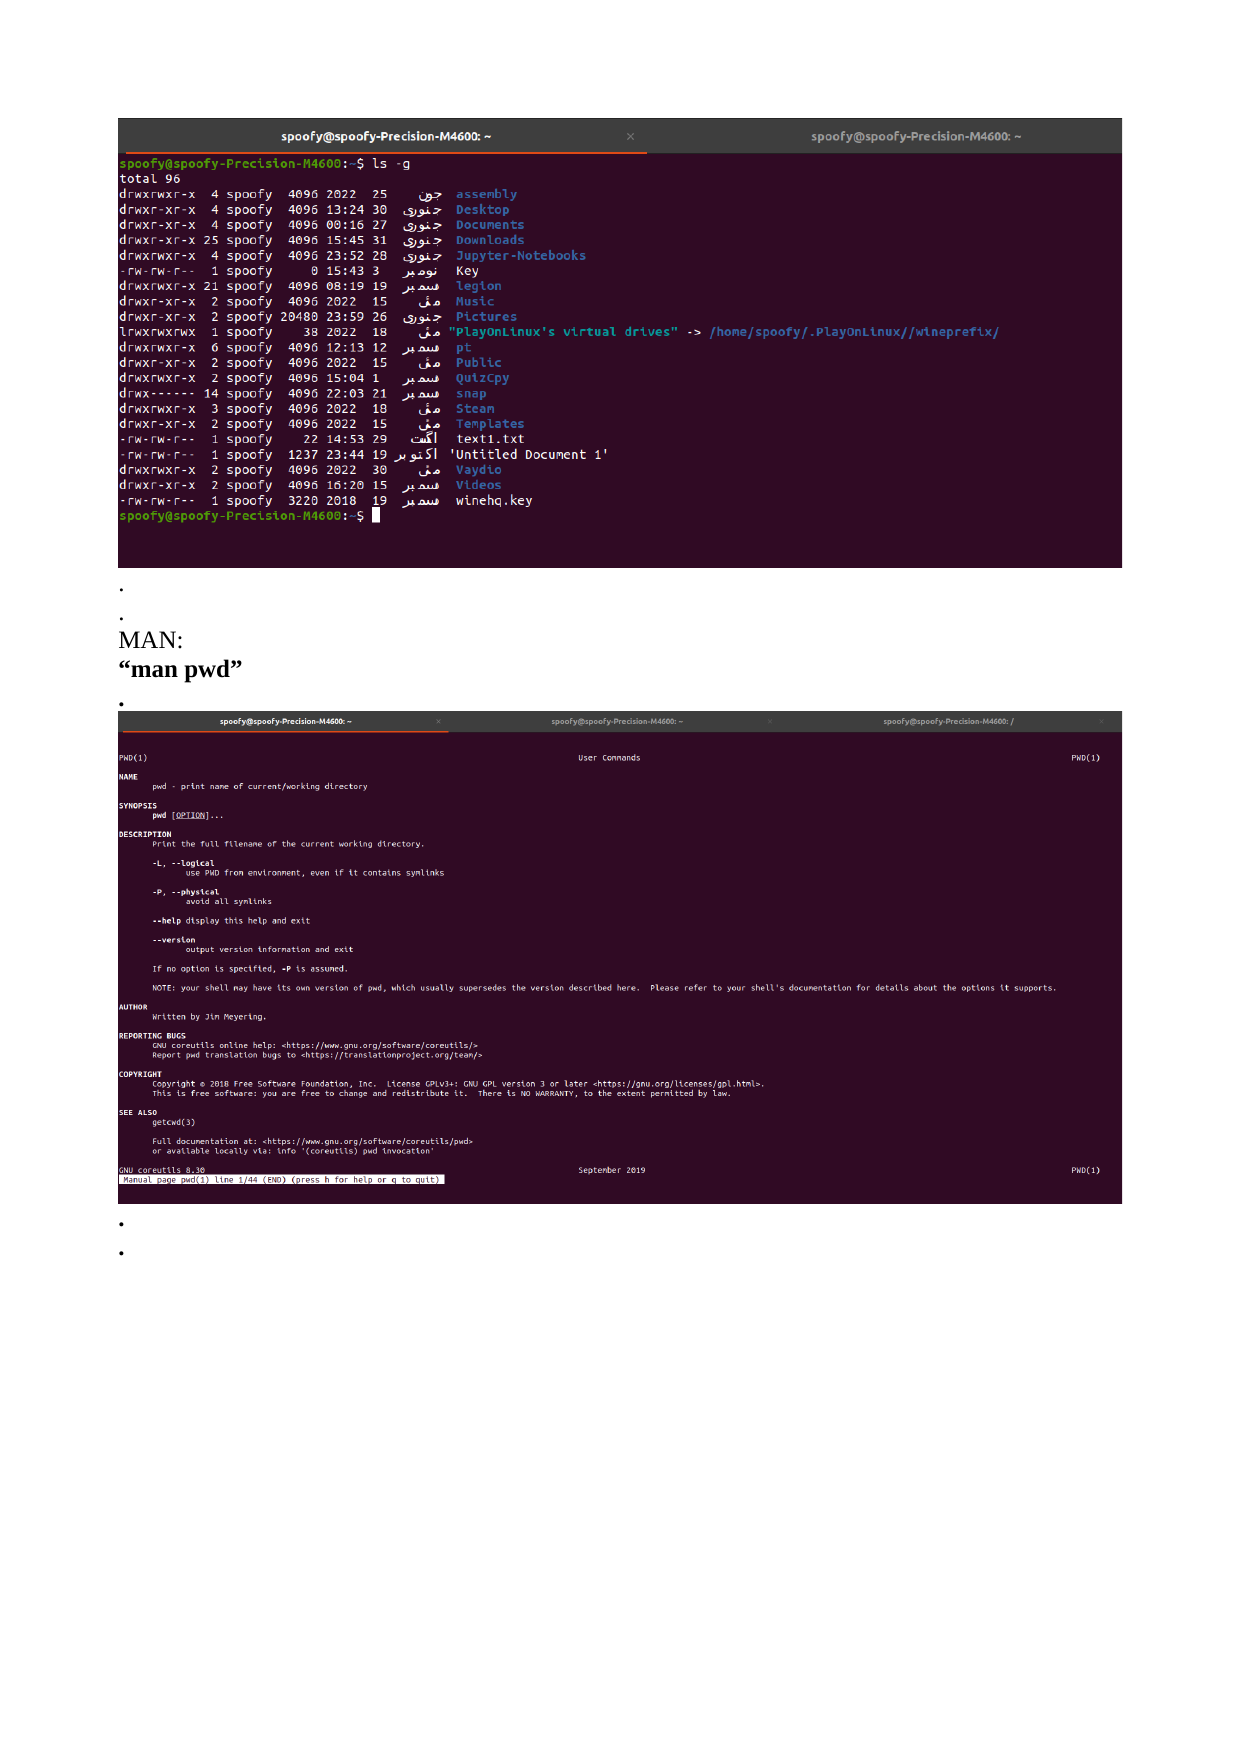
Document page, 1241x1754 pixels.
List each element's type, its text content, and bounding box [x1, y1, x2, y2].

text MAN: “man pwd” [118, 625, 1122, 683]
text . [118, 683, 1122, 711]
text . [118, 1232, 1122, 1261]
text . [118, 1204, 1122, 1232]
text . [118, 597, 1122, 625]
picture [118, 118, 1123, 568]
picture [118, 711, 1123, 1204]
text . [118, 568, 1122, 597]
